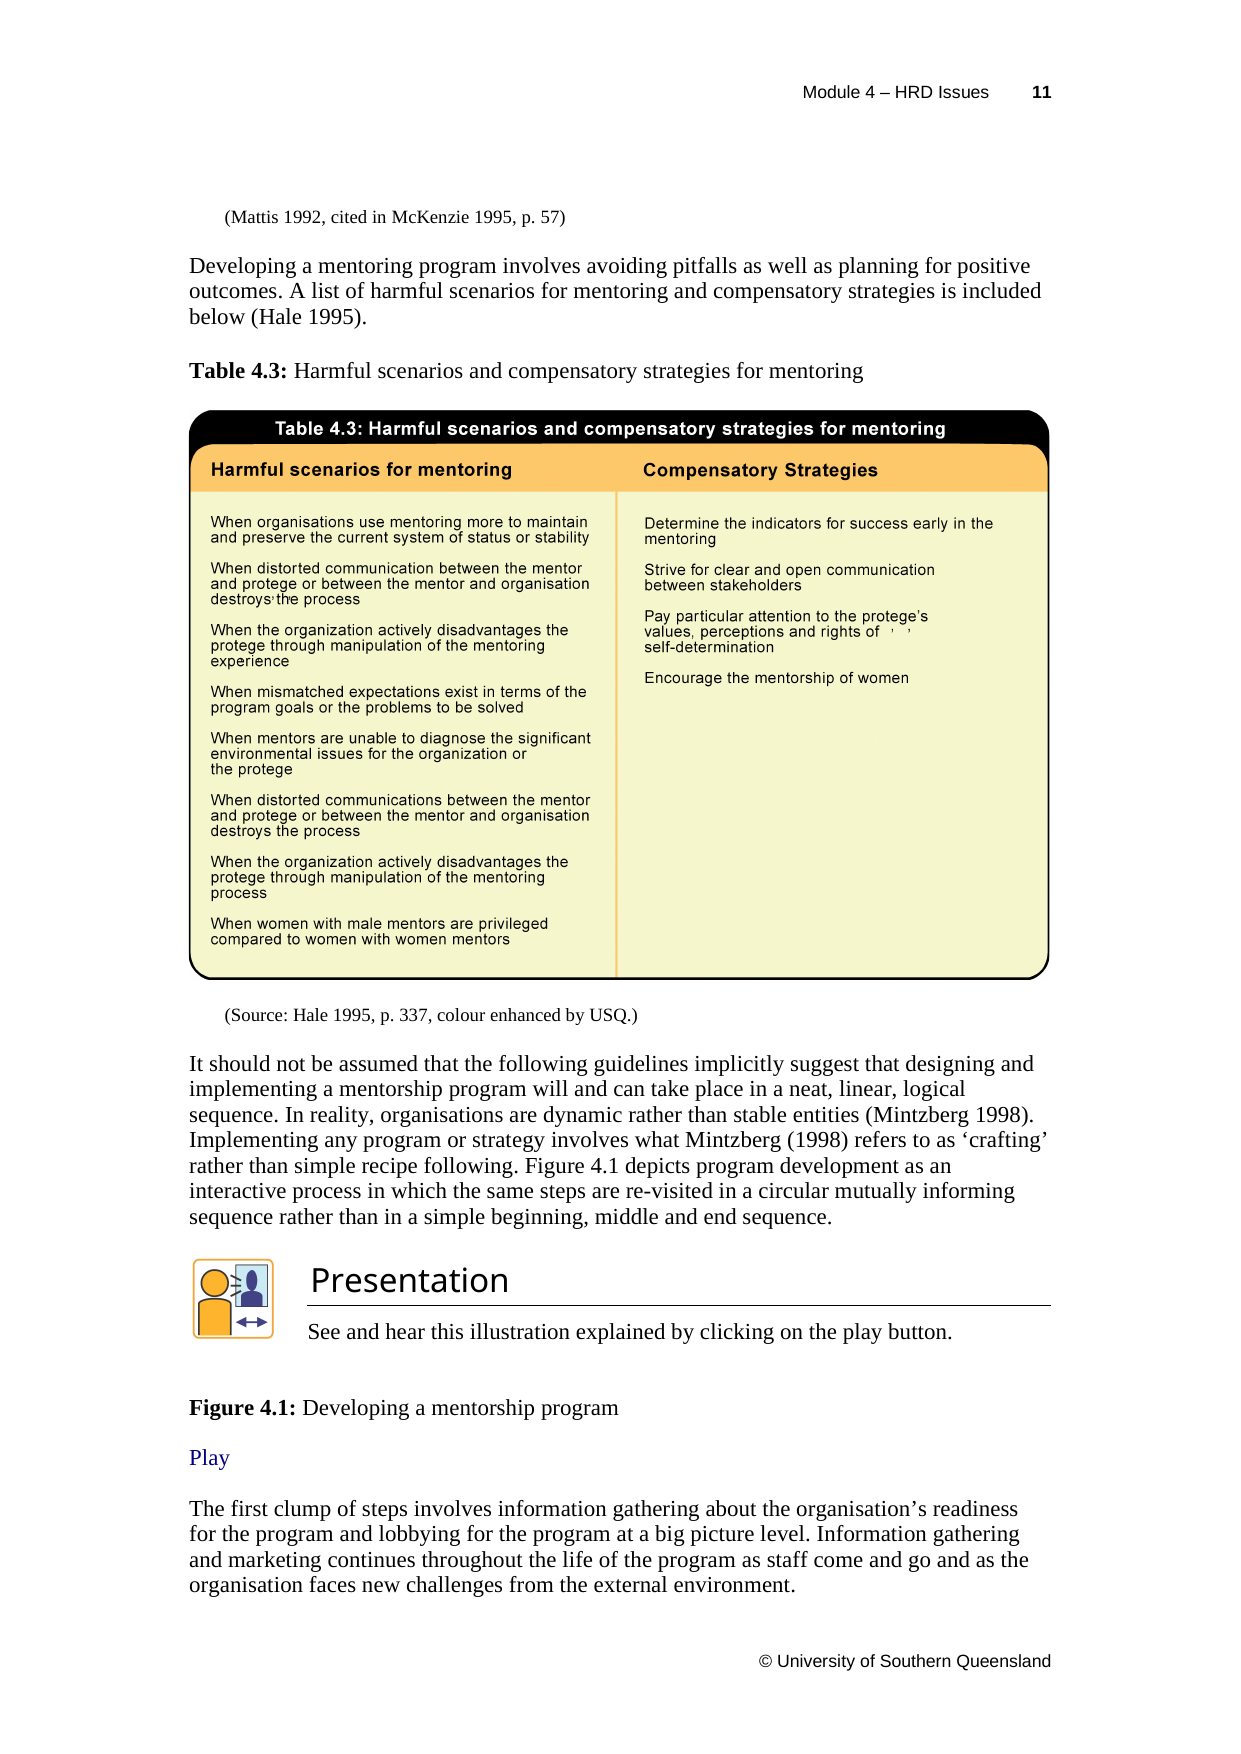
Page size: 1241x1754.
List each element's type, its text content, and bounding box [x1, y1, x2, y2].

table_header Presentation [307, 1254, 1051, 1305]
text Play [189, 1445, 1051, 1471]
text Developing a mentoring program involves avoiding pitfalls as well as planning for positive outcomes. A list of harmful scenarios for mentoring and compensatory strategies is included below (Hale 1995). [189, 252, 1051, 329]
text (Source: Hale 1995, p. 337, colour enhanced by USQ.) [224, 1005, 1051, 1026]
text (Mattis 1992, cited in McKenzie 1995, p. 57) [224, 207, 1051, 227]
text Figure 4.1: Developing a mentorship program [189, 1395, 1051, 1420]
text It should not be assumed that the following guidelines implicitly suggest that designing and implementing a mentorship program will and can take place in a neat, linear, logical sequence. In reality, organisations are dynamic rather than stable entities (Mintzberg 1998). Implementing any program or strategy involves what Mintzberg (1998) refers to as ‘crafting’ rather than simple recipe following. Figure 4.1 depicts program development as an interactive process in which the same steps are re-visited in a circular mutually informing sequence rather than in a simple beginning, middle and end sequence. [189, 1051, 1051, 1229]
text Table 4.3: Harmful scenarios and compensatory strategies for mentoring [189, 354, 1051, 385]
picture [188, 1254, 278, 1343]
table_header [189, 1254, 307, 1344]
picture [188, 410, 1050, 980]
text The first clump of steps involves information gathering about the organisation’s readiness for the program and lobbying for the program at a big picture level. Information gathering and marketing continues throughout the life of the program as staff come and go and as the organisation faces new challenges from the external environment. [189, 1496, 1051, 1598]
table_header See and hear this illustration explained by clicking on the play button. [307, 1306, 1051, 1344]
